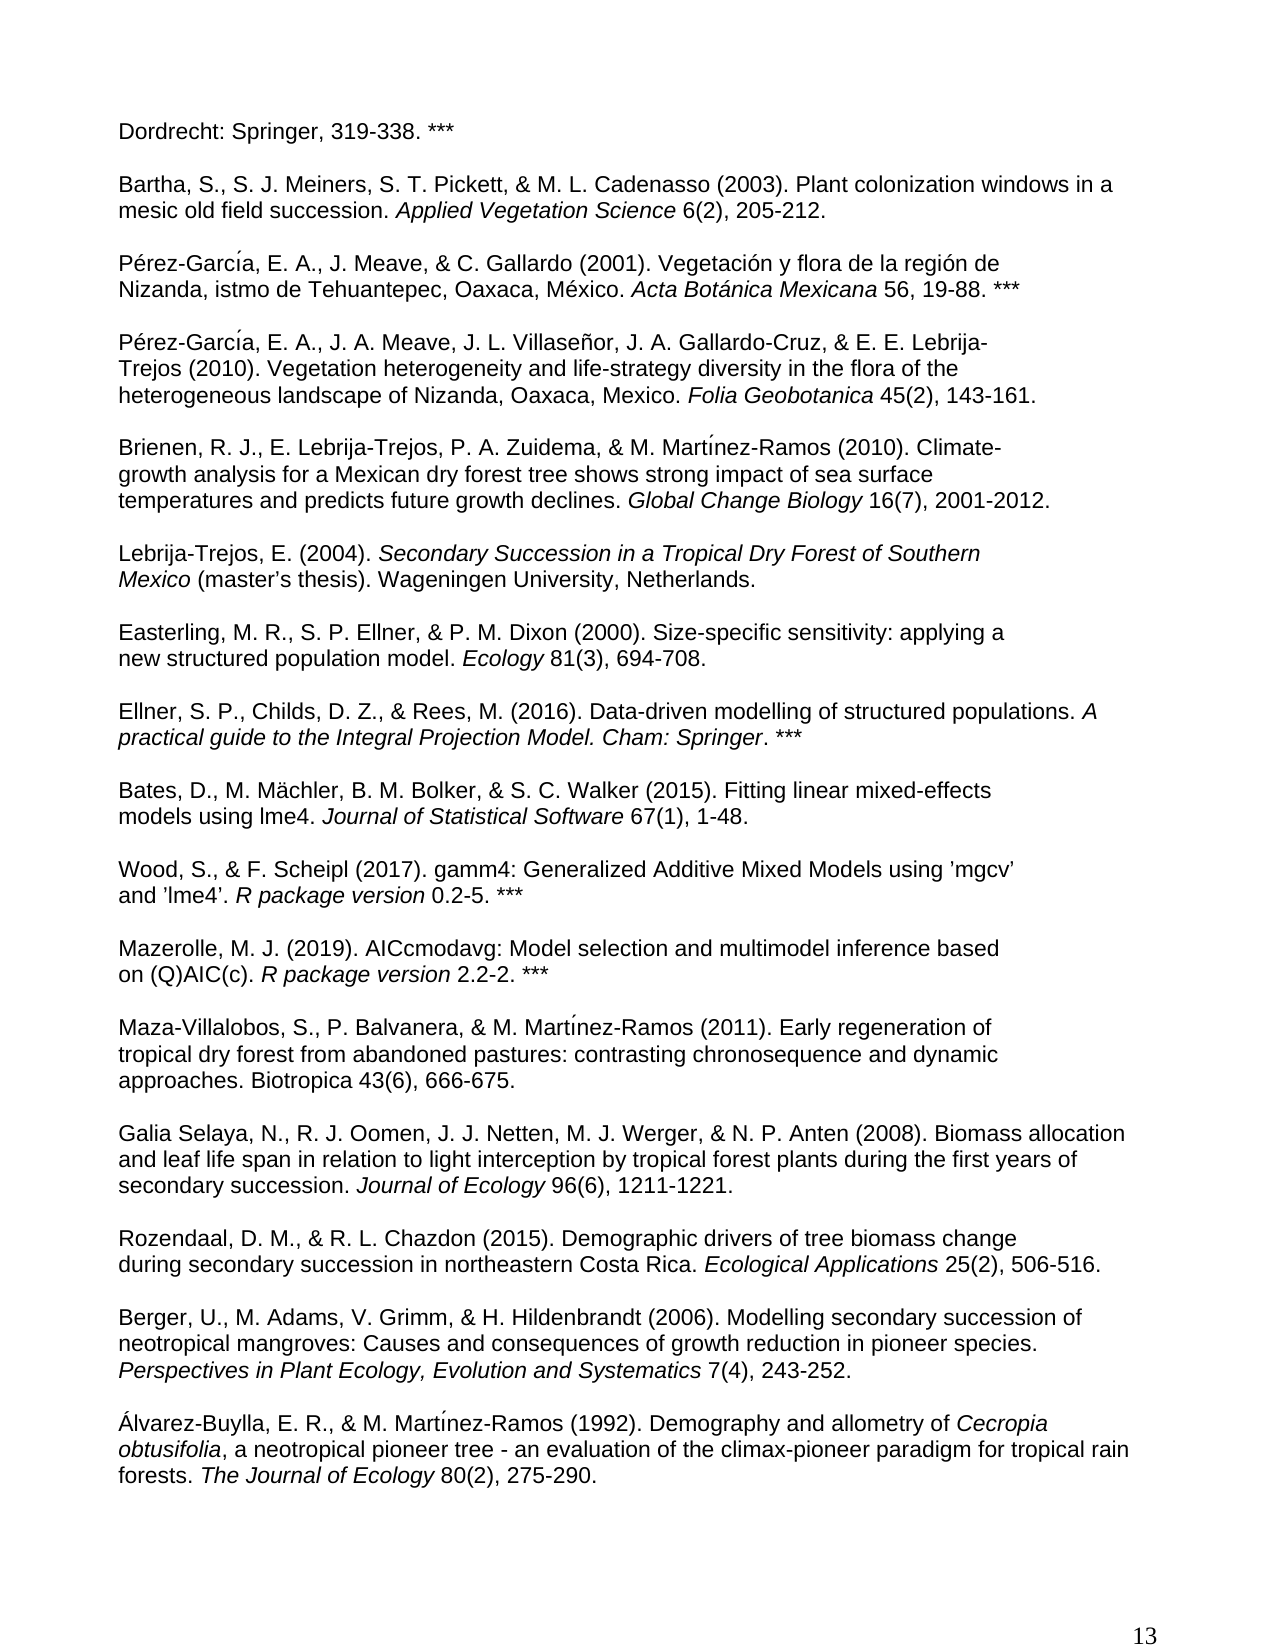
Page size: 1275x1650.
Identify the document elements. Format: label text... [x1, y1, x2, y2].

text new structured population model. Ecology 81(3), 694-708. [118, 645, 1157, 672]
text Brienen, R. J., E. Lebrija-Trejos, P. A. Zuidema, & M. Martı́nez-Ramos (2010). Climate- [118, 434, 1157, 461]
text Pérez-Garcı́a, E. A., J. A. Meave, J. L. Villaseñor, J. A. Gallardo-Cruz, & E. E. Lebrija- [118, 329, 1157, 355]
text Nizanda, istmo de Tehuantepec, Oaxaca, México. Acta Botánica Mexicana 56, 19-88. *** [118, 276, 1157, 303]
text on (Q)AIC(c). R package version 2.2-2. *** [118, 961, 1157, 988]
text models using lme4. Journal of Statistical Software 67(1), 1-48. [118, 803, 1157, 830]
text Easterling, M. R., S. P. Ellner, & P. M. Dixon (2000). Size-specific sensitivity: applying a [118, 619, 1157, 645]
text Rozendaal, D. M., & R. L. Chazdon (2015). Demographic drivers of tree biomass change [118, 1225, 1157, 1251]
text Ellner, S. P., Childs, D. Z., & Rees, M. (2016). Data-driven modelling of structured populations. A practical guide to the Integral Projection Model. Cham: Springer. *** [118, 698, 1157, 751]
text approaches. Biotropica 43(6), 666-675. [118, 1067, 1157, 1093]
text Dordrecht: Springer, 319-338. *** [118, 118, 1157, 144]
text Trejos (2010). Vegetation heterogeneity and life-strategy diversity in the flora of the [118, 355, 1157, 382]
text Galia Selaya, N., R. J. Oomen, J. J. Netten, M. J. Werger, & N. P. Anten (2008). Biomass allocation and leaf life span in relation to light interception by tropical forest plants during the first years of secondary succession. Journal of Ecology 96(6), 1211-1221. [118, 1119, 1157, 1199]
text Bartha, S., S. J. Meiners, S. T. Pickett, & M. L. Cadenasso (2003). Plant colonization windows in a mesic old field succession. Applied Vegetation Science 6(2), 205-212. [118, 171, 1157, 223]
text Berger, U., M. Adams, V. Grimm, & H. Hildenbrandt (2006). Modelling secondary succession of neotropical mangroves: Causes and consequences of growth reduction in pioneer species. Perspectives in Plant Ecology, Evolution and Systematics 7(4), 243-252. [118, 1304, 1157, 1383]
text Pérez-Garcı́a, E. A., J. Meave, & C. Gallardo (2001). Vegetación y flora de la región de [118, 250, 1157, 276]
text tropical dry forest from abandoned pastures: contrasting chronosequence and dynamic [118, 1041, 1157, 1067]
text Mexico (master’s thesis). Wageningen University, Netherlands. [118, 566, 1157, 592]
text Bates, D., M. Mächler, B. M. Bolker, & S. C. Walker (2015). Fitting linear mixed-effects [118, 777, 1157, 803]
text temperatures and predicts future growth declines. Global Change Biology 16(7), 2001-2012. [118, 487, 1157, 513]
text heterogeneous landscape of Nizanda, Oaxaca, Mexico. Folia Geobotanica 45(2), 143-161. [118, 382, 1157, 408]
text Maza-Villalobos, S., P. Balvanera, & M. Martı́nez-Ramos (2011). Early regeneration of [118, 1014, 1157, 1041]
text and ’lme4’. R package version 0.2-5. *** [118, 882, 1157, 909]
text Álvarez-Buylla, E. R., & M. Martı́nez-Ramos (1992). Demography and allometry of Cecropia obtusifolia, a neotropical pioneer tree - an evaluation of the climax-pioneer paradigm for tropical rain forests. The Journal of Ecology 80(2), 275-290. [118, 1409, 1157, 1488]
text Lebrija-Trejos, E. (2004). Secondary Succession in a Tropical Dry Forest of Southern [118, 540, 1157, 566]
text growth analysis for a Mexican dry forest tree shows strong impact of sea surface [118, 461, 1157, 487]
text Mazerolle, M. J. (2019). AICcmodavg: Model selection and multimodel inference based [118, 935, 1157, 961]
text during secondary succession in northeastern Costa Rica. Ecological Applications 25(2), 506-516. [118, 1251, 1157, 1278]
text Wood, S., & F. Scheipl (2017). gamm4: Generalized Additive Mixed Models using ’mgcv’ [118, 856, 1157, 882]
